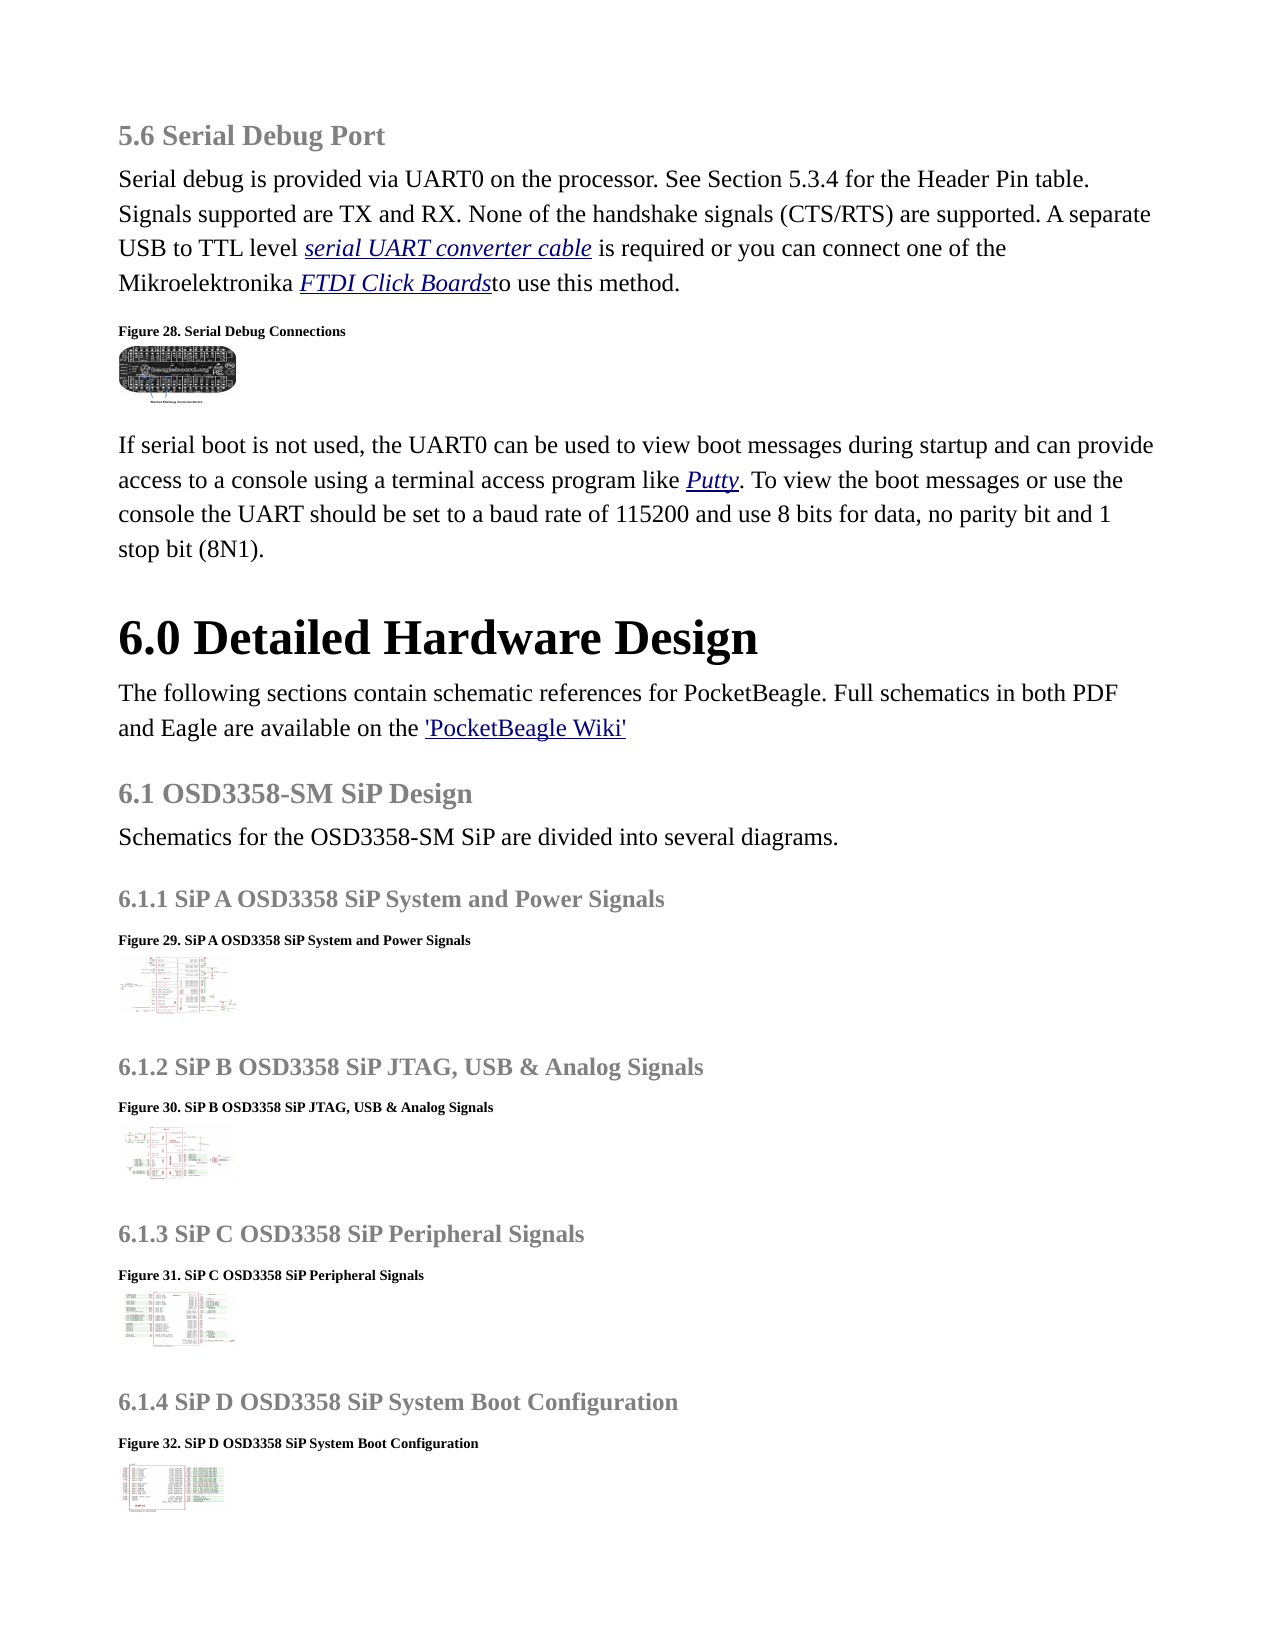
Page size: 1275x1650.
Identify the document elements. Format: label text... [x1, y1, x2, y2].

subtitle 6.1 OSD3358-SM SiP Design [118, 776, 1157, 810]
subtitle Figure 29. SiP A OSD3358 SiP System and Power Signals [118, 931, 1157, 948]
subtitle Figure 30. SiP B OSD3358 SiP JTAG, USB & Analog Signals [118, 1099, 1157, 1116]
picture [118, 346, 237, 405]
picture [118, 1122, 237, 1181]
text The following sections contain schematic references for PocketBeagle. Full schematics in both PDF and Eagle are available on the 'PocketBeagle Wiki' [118, 678, 1157, 741]
text If serial boot is not used, the UART0 can be used to view boot messages during startup and can provide access to a console using a terminal access program like Putty. To view the boot messages or use the console the UART should be set to a baud rate of 115200 and use 8 bits for data, no parity bit and 1 stop bit (8N1). [118, 431, 1157, 563]
picture [118, 954, 237, 1014]
subtitle 6.0 Detailed Hardware Design [118, 608, 1157, 666]
subtitle Figure 32. SiP D OSD3358 SiP System Boot Configuration [118, 1434, 1157, 1451]
picture [118, 1289, 237, 1349]
text Serial debug is provided via UART0 on the processor. See Section 5.3.4 for the Header Pin table. Signals supported are TX and RX. None of the handshake signals (CTS/RTS) are supported. A separate USB to TTL level serial UART converter cable is required or you can connect one of the Mikroelektronika FTDI Click Boardsto use this method. [118, 164, 1157, 296]
subtitle Figure 28. Serial Debug Connections [118, 323, 1157, 340]
subtitle 6.1.4 SiP D OSD3358 SiP System Boot Configuration [118, 1387, 1157, 1416]
text Schematics for the OSD3358-SM SiP are divided into several diagrams. [118, 822, 1157, 851]
subtitle 6.1.3 SiP C OSD3358 SiP Peripheral Signals [118, 1219, 1157, 1248]
subtitle 5.6 Serial Debug Port [118, 118, 1157, 152]
subtitle 6.1.1 SiP A OSD3358 SiP System and Power Signals [118, 884, 1157, 913]
subtitle 6.1.2 SiP B OSD3358 SiP JTAG, USB & Analog Signals [118, 1052, 1157, 1080]
picture [118, 1457, 237, 1517]
subtitle Figure 31. SiP C OSD3358 SiP Peripheral Signals [118, 1267, 1157, 1283]
